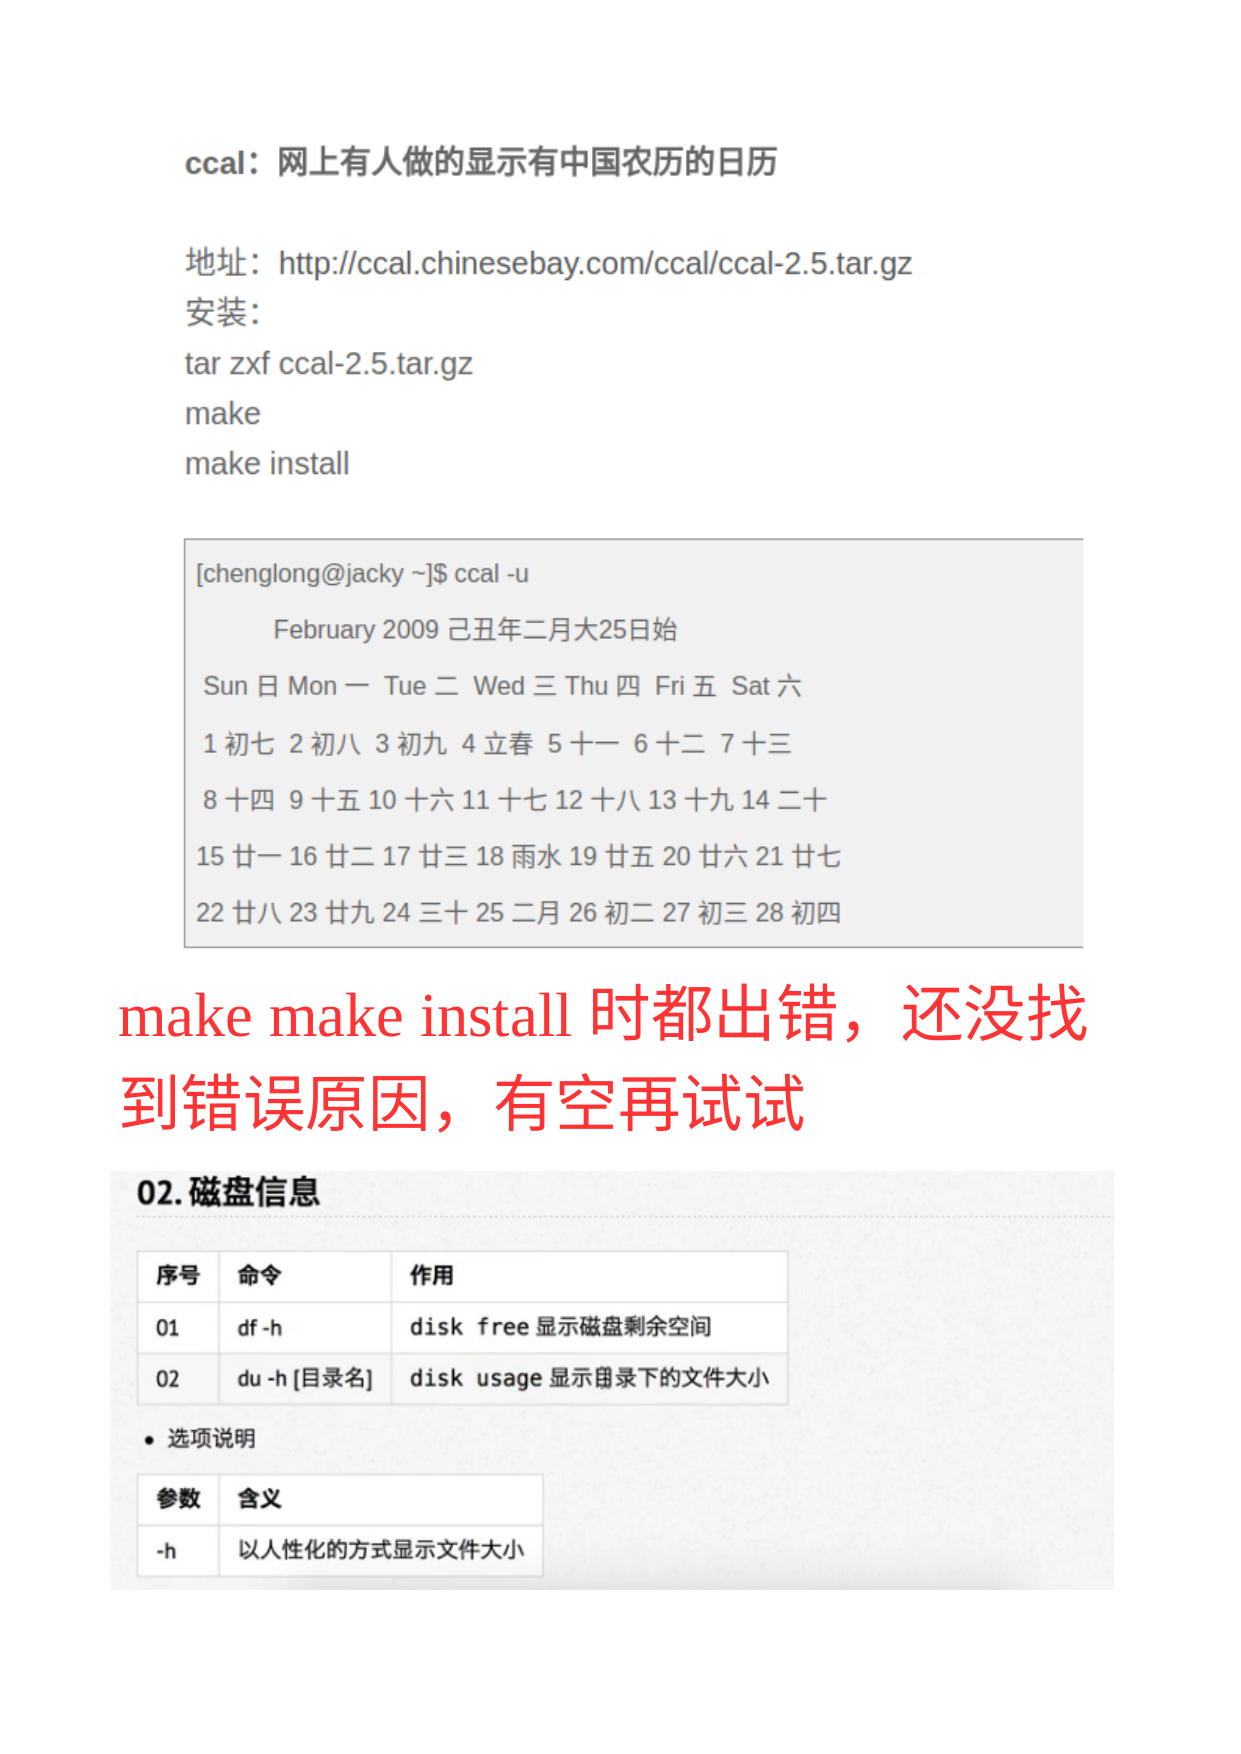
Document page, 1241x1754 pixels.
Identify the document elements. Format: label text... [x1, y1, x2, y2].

text make make install 时都出错，还没找到错误原因，有空再试试 [118, 118, 1122, 1144]
picture [110, 1171, 1115, 1590]
picture [156, 118, 1084, 964]
